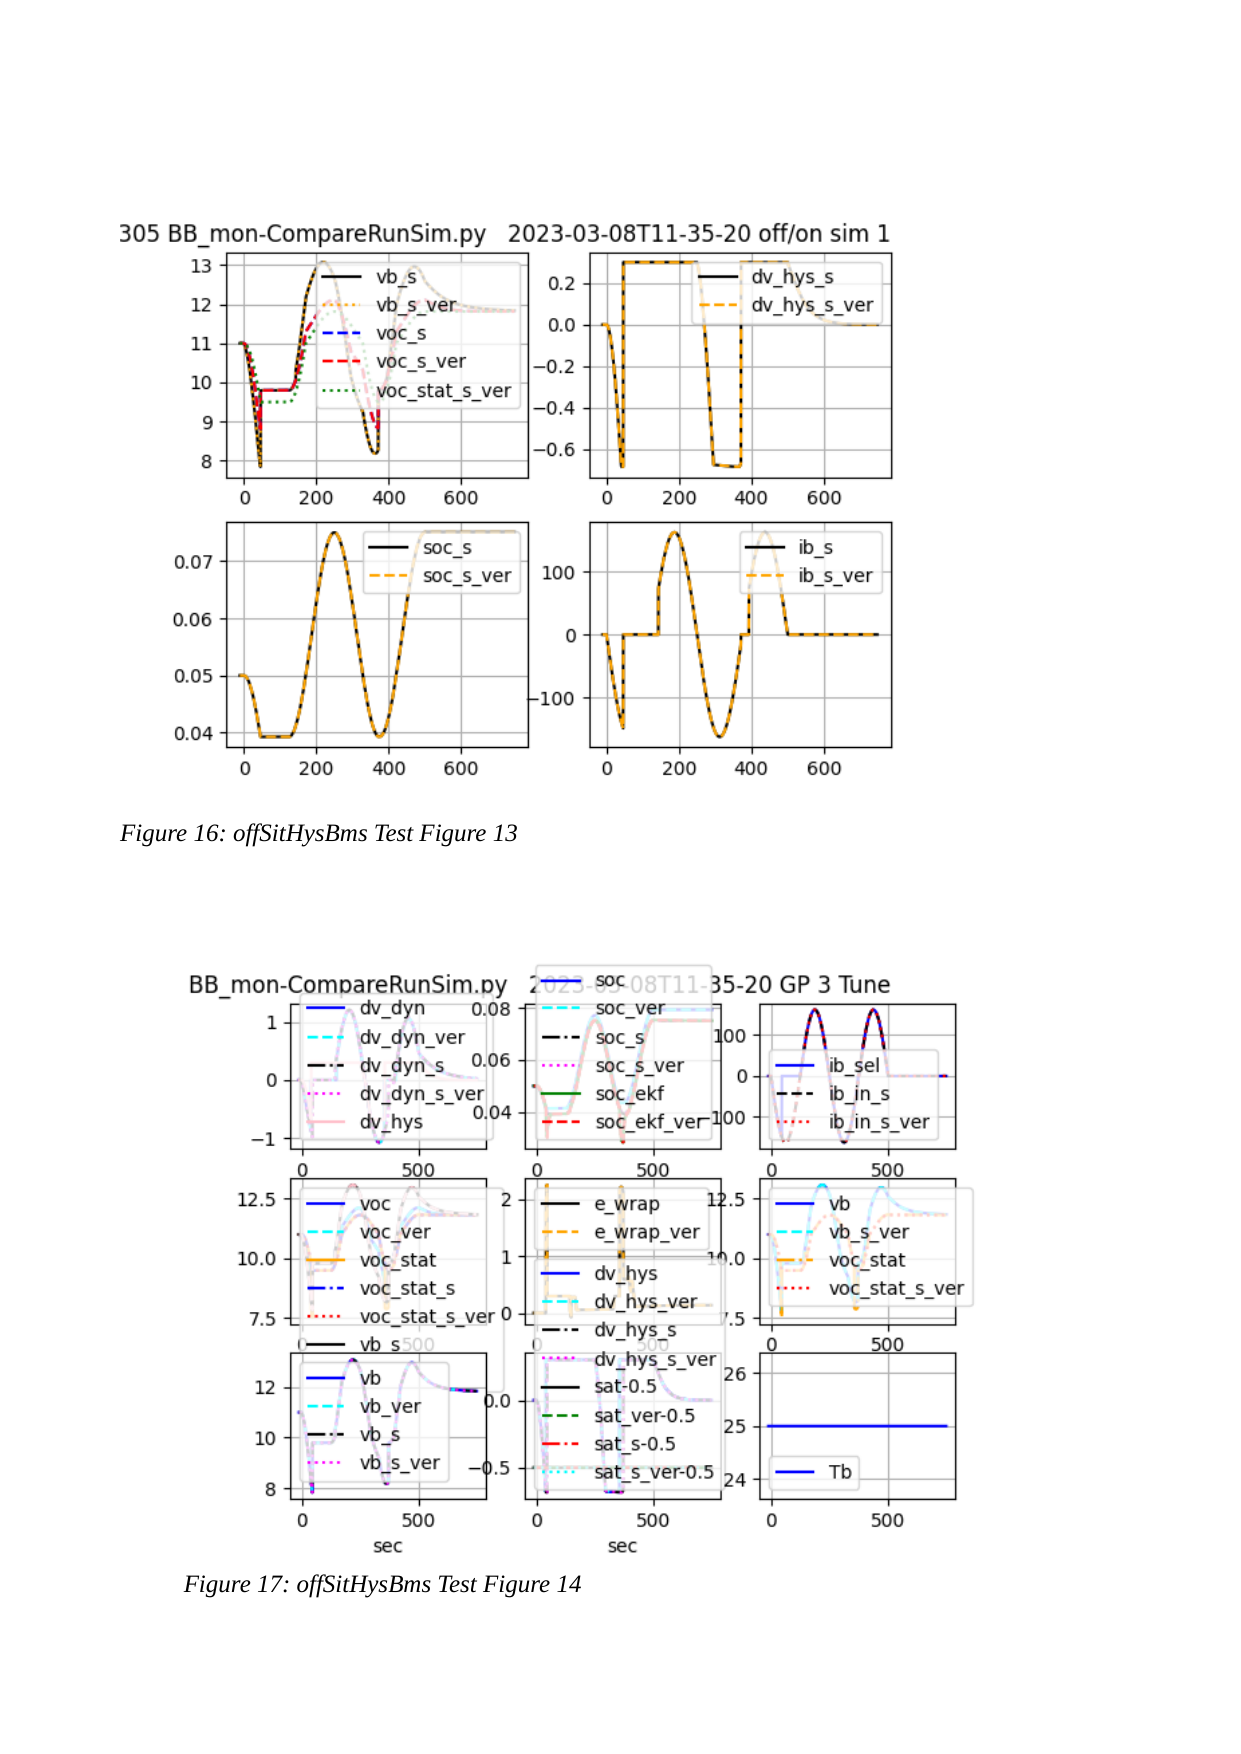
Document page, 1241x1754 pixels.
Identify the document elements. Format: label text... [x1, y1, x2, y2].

picture [183, 926, 1041, 1570]
text Figure 17: offSitHysBms Test Figure 14 [183, 1570, 1040, 1598]
text Figure 16: offSitHysBms Test Figure 13 [120, 818, 977, 847]
picture [120, 175, 977, 818]
